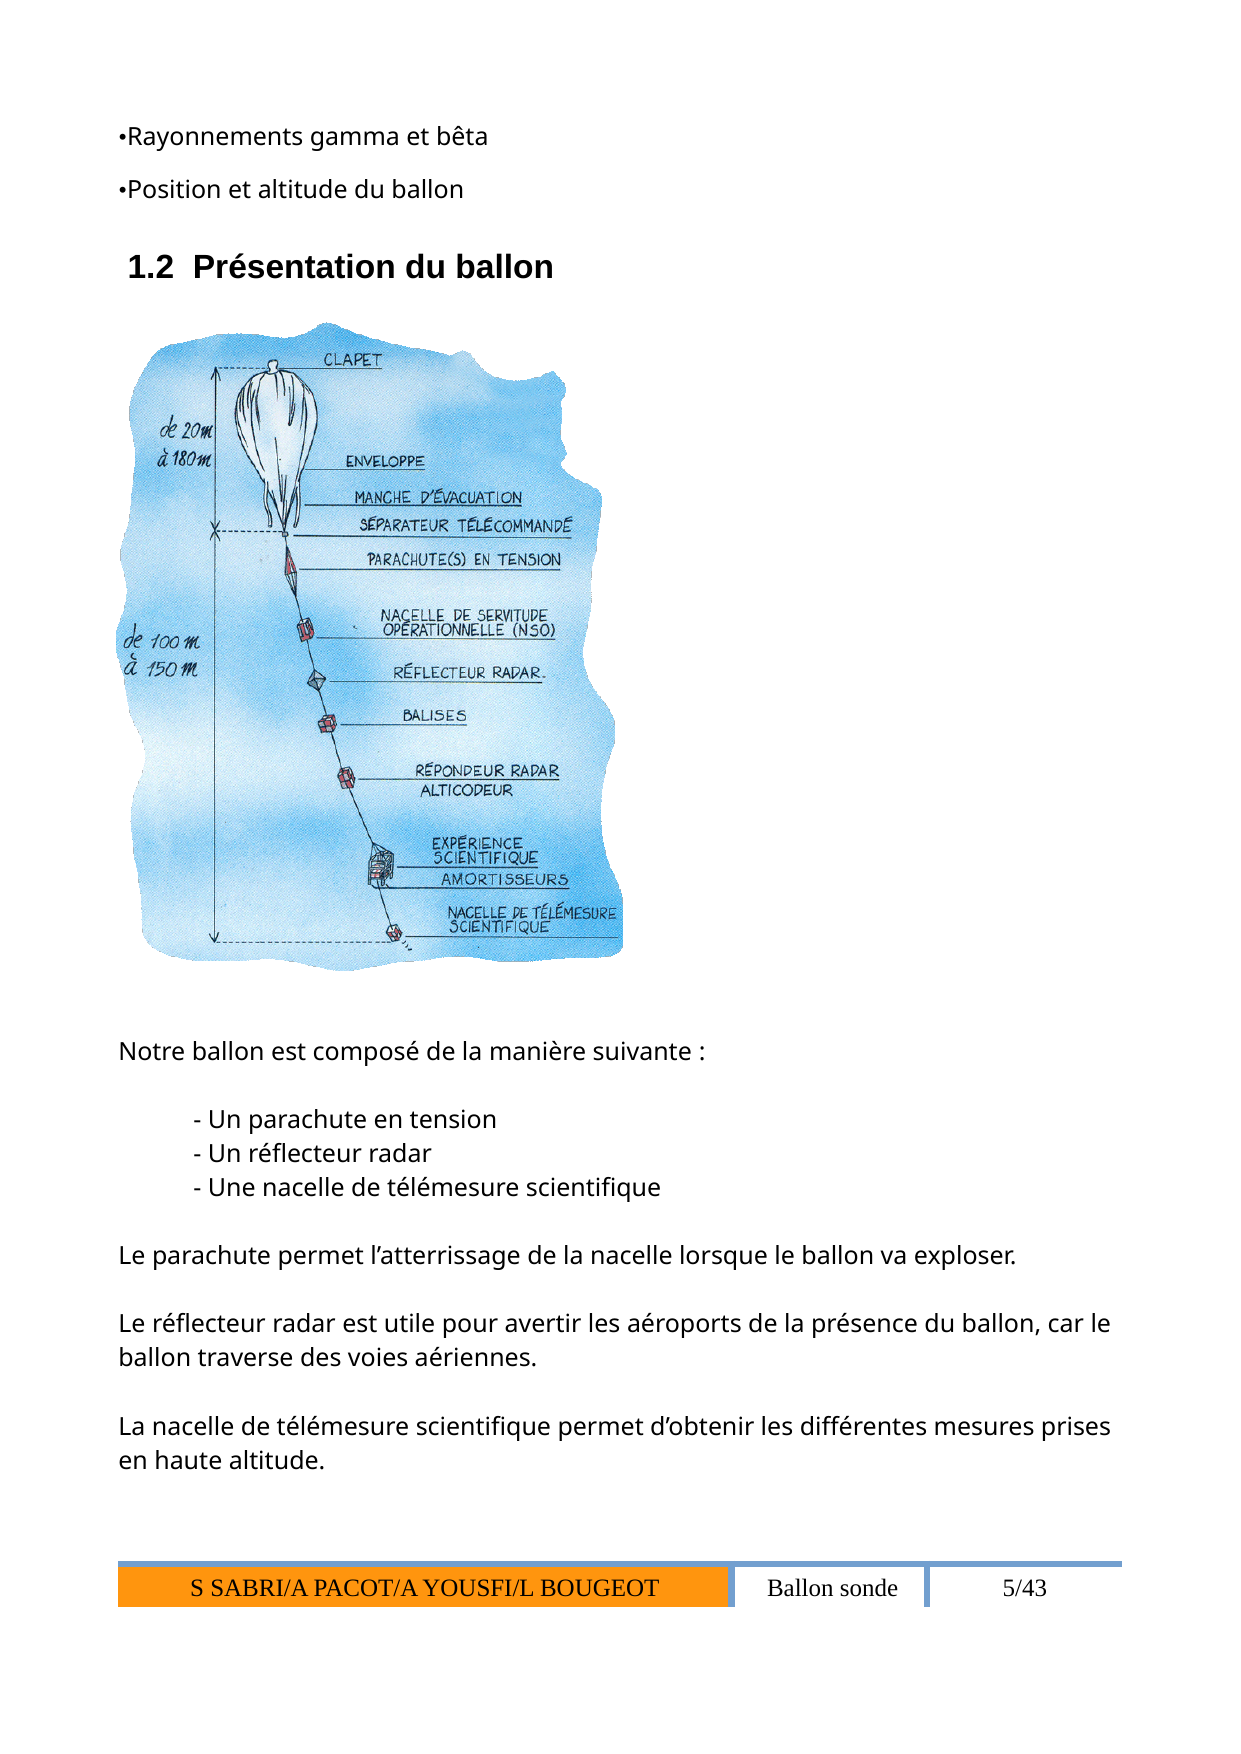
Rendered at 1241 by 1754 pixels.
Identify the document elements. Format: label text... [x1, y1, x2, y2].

text Le réflecteur radar est utile pour avertir les aéroports de la présence du ballon, car le ballon traverse des voies aériennes. [118, 1306, 1122, 1374]
text •Rayonnements gamma et bêta [118, 118, 1122, 152]
text Notre ballon est composé de la manière suivante : [118, 1033, 1122, 1068]
text Le parachute permet l’atterrissage de la nacelle lorsque le ballon va exploser. [118, 1238, 1122, 1272]
picture [116, 320, 623, 976]
text •Position et altitude du ballon [118, 172, 1122, 206]
text La nacelle de télémesure scientifique permet d’obtenir les différentes mesures prises en haute altitude. [118, 1408, 1122, 1476]
text - Une nacelle de télémesure scientifique [118, 1170, 1122, 1204]
subtitle Présentation du ballon [118, 246, 1122, 285]
text - Un parachute en tension [118, 1102, 1122, 1136]
text - Un réflecteur radar [118, 1136, 1122, 1170]
